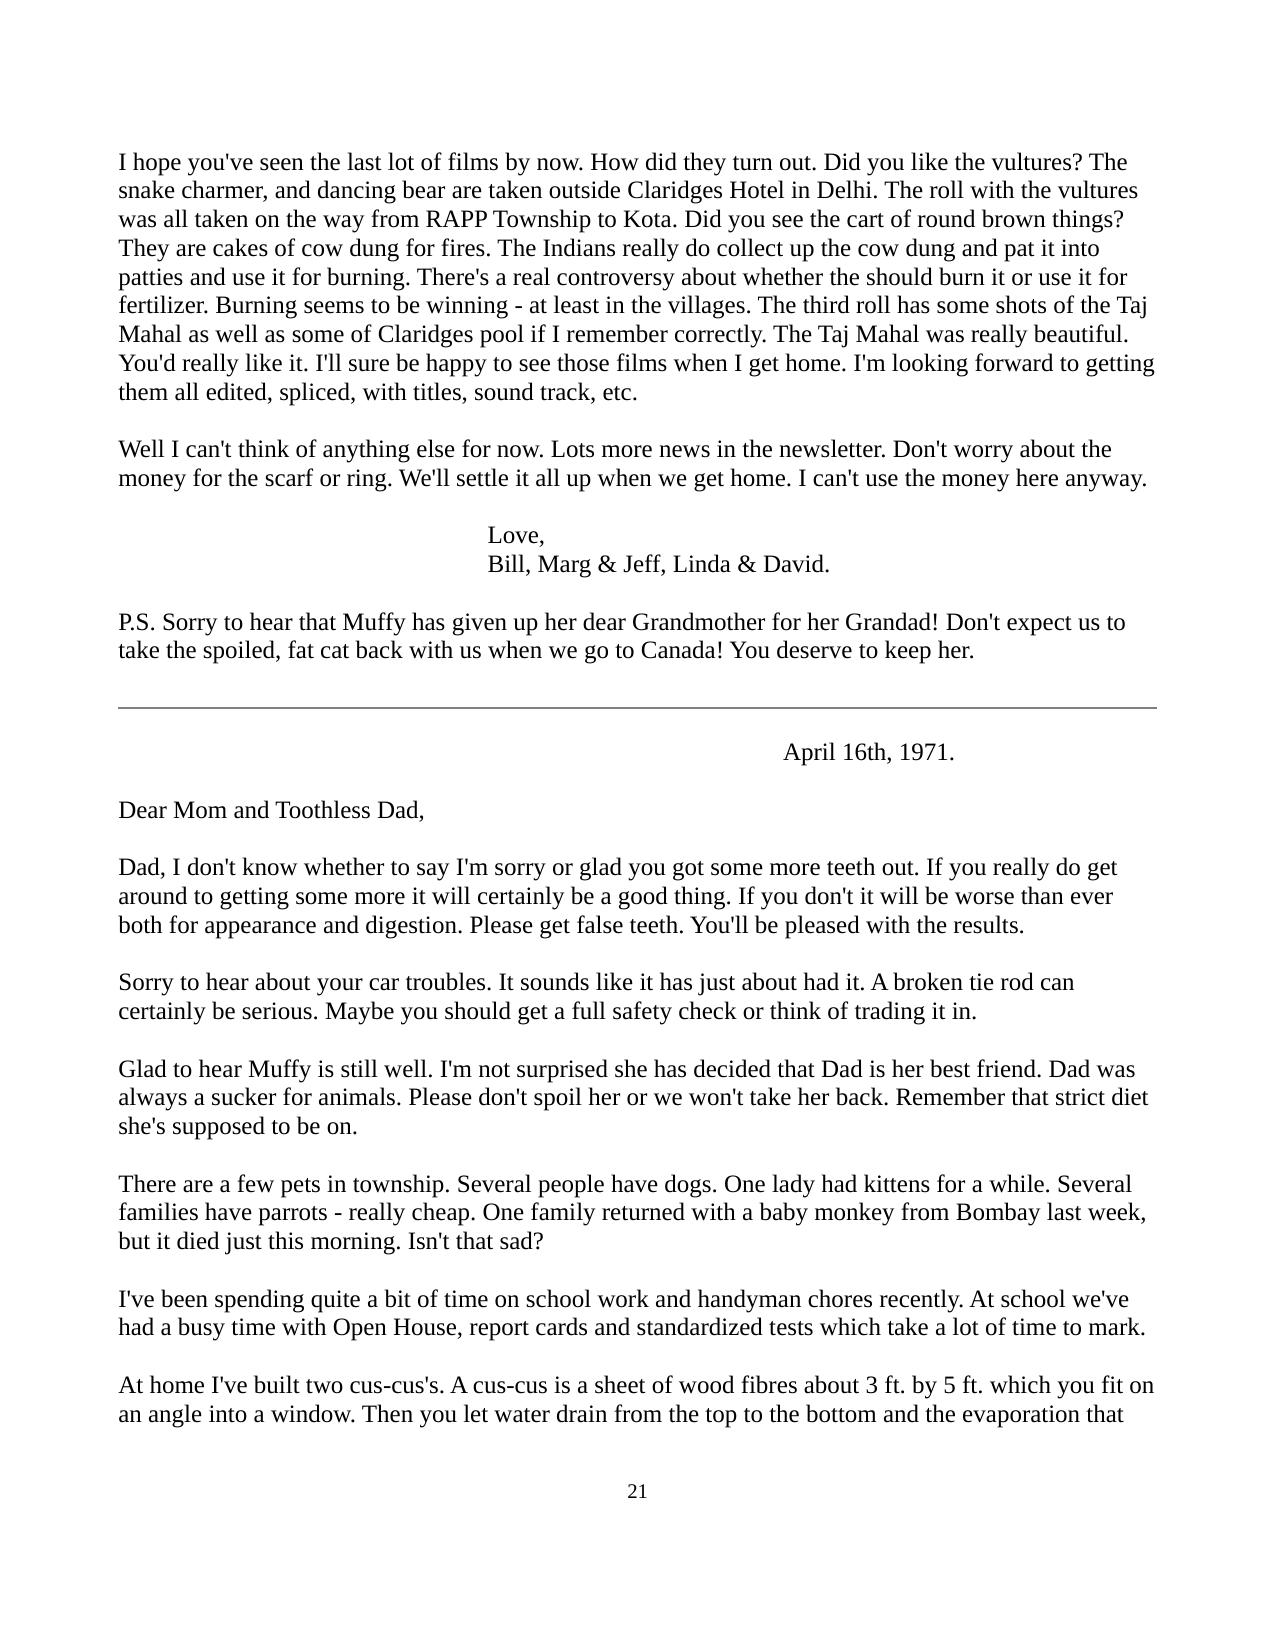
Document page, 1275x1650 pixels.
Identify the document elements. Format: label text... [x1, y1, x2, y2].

text Love, [118, 521, 1157, 549]
text Dad, I don't know whether to say I'm sorry or glad you got some more teeth out. If you really do get around to getting some more it will certainly be a good thing. If you don't it will be worse than ever both for appearance and digestion. Please get false teeth. You'll be pleased with the results. [118, 852, 1157, 939]
text Glad to hear Muffy is still well. I'm not surprised she has decided that Dad is her best friend. Dad was always a sucker for animals. Please don't spoil her or we won't take her back. Remember that strict diet she's supposed to be on. [118, 1054, 1157, 1140]
text April 16th, 1971. [118, 737, 1157, 766]
text Well I can't think of anything else for now. Lots more news in the newsletter. Don't worry about the money for the scarf or ring. We'll settle it all up when we get home. I can't use the money here anyway. [118, 434, 1157, 492]
text Sorry to hear about your car troubles. It sounds like it has just about had it. A broken tie rod can certainly be serious. Maybe you should get a full safety check or think of trading it in. [118, 967, 1157, 1025]
text I've been spending quite a bit of time on school work and handyman chores recently. At school we've had a busy time with Open House, report cards and standardized tests which take a lot of time to mark. [118, 1284, 1157, 1341]
text At home I've built two cus-cus's. A cus-cus is a sheet of wood fibres about 3 ft. by 5 ft. which you fit on an angle into a window. Then you let water drain from the top to the bottom and the evaporation that [118, 1370, 1157, 1427]
text P.S. Sorry to hear that Muffy has given up her dear Grandmother for her Grandad! Don't expect us to take the spoiled, fat cat back with us when we go to Canada! You deserve to keep her. [118, 607, 1157, 664]
text I hope you've seen the last lot of films by now. How did they turn out. Did you like the vultures? The snake charmer, and dancing bear are taken outside Claridges Hotel in Delhi. The roll with the vultures was all taken on the way from RAPP Township to Kota. Did you see the cart of round brown things? They are cakes of cow dung for fires. The Indians really do collect up the cow dung and pat it into patties and use it for burning. There's a real controversy about whether the should burn it or use it for fertilizer. Burning seems to be winning - at least in the villages. The third roll has some shots of the Taj Mahal as well as some of Claridges pool if I remember correctly. The Taj Mahal was really beautiful. You'd really like it. I'll sure be happy to see those films when I get home. I'm looking forward to getting them all edited, spliced, with titles, sound track, etc. [118, 147, 1157, 406]
text Dear Mom and Toothless Dad, [118, 795, 1157, 824]
text Bill, Marg & Jeff, Linda & David. [118, 549, 1157, 578]
text There are a few pets in township. Several people have dogs. One lady had kittens for a while. Several families have parrots - really cheap. One family returned with a baby monkey from Bombay last week, but it died just this morning. Isn't that sad? [118, 1169, 1157, 1255]
